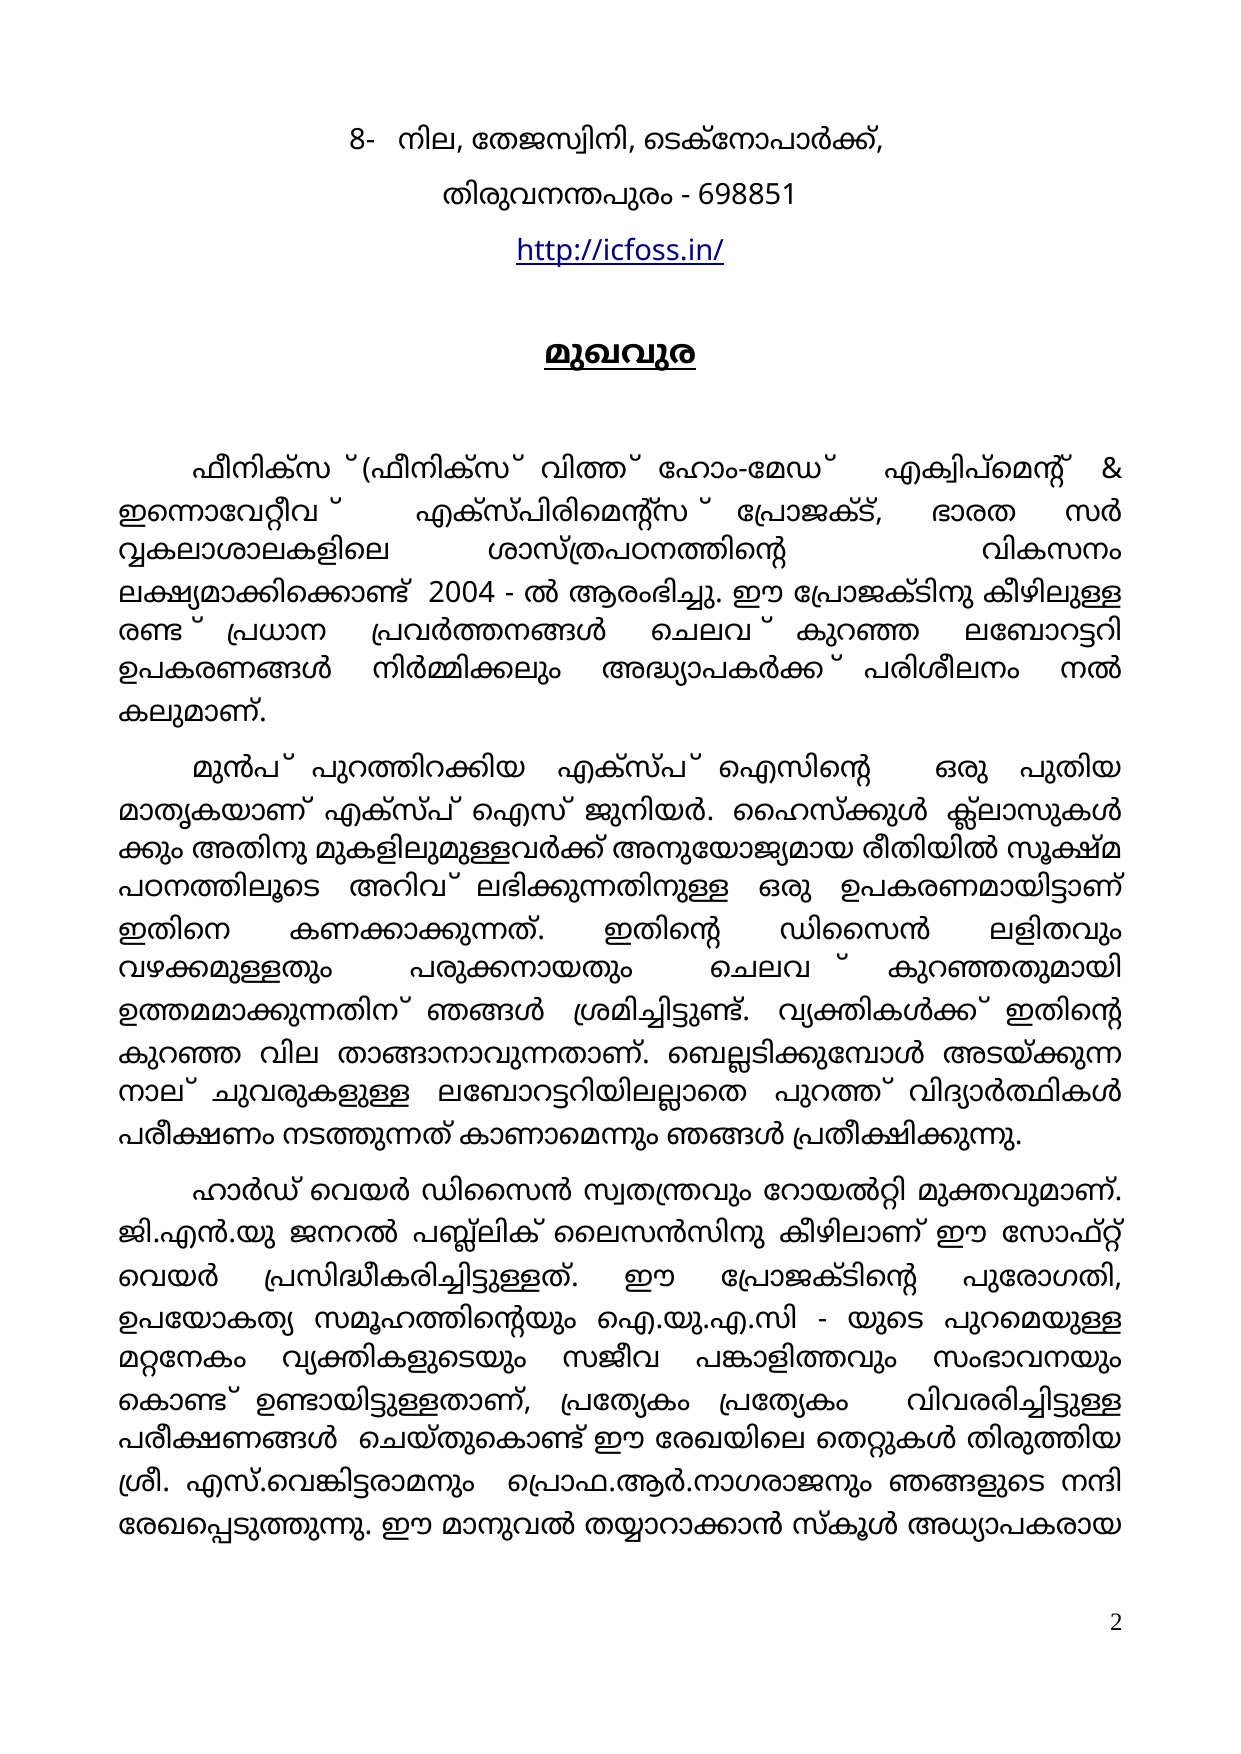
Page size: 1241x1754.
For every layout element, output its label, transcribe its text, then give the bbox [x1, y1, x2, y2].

text http://icfoss.in/ [118, 229, 1122, 269]
text ഫീനിക്സ് (ഫീനിക്സ് വിത്ത് ഹോം-മേഡ് എക്വിപ്മെന്റ് & ഇന്നൊവേറ്റീവ് എക്സ്പിരിമെന്റ്സ് പ്രോജക്ട്, ഭാരത സര്‍വ്വകലാശാലകളിലെ ശാസ്ത്രപഠനത്തിന്റെ വികസനം ലക്ഷ്യമാക്കിക്കൊണ്ട് 2004 - ല്‍ ആരംഭിച്ചു. ഈ പ്രോജക്ടിനു കീഴിലുള്ള രണ്ട് പ്രധാന പ്രവര്‍ത്തനങ്ങള്‍ ചെലവ് കുറഞ്ഞ ലബോറട്ടറി ഉപകരണങ്ങള്‍ നിര്‍മ്മിക്കലും അദ്ധ്യാപകര്‍ക്ക് പരിശീലനം നല്‍കലുമാണ്. [118, 447, 1122, 733]
text മുഖവുര [118, 333, 1122, 377]
text തിരുവനന്തപുരം - 698851 [118, 174, 1122, 217]
text മുന്‍പ് പുറത്തിറക്കിയ എക്സ്പ് ഐസിന്റെ ഒരു പുതിയ മാതൃകയാണ് എക്സ്പ് ഐസ് ജുനിയര്‍. ഹൈസ്ക്കുള്‍ ക്ല്ലാസുകള്‍ക്കും അതിനു മുകളിലുമുള്ളവര്‍ക്ക് അനുയോജ്യമായ രീതിയില്‍ സൂക്ഷ്മ പഠനത്തിലൂടെ അറിവ് ലഭിക്കുന്നതിനുള്ള ഒരു ഉപകരണമായിട്ടാണ് ഇതിനെ കണക്കാക്കുന്നത്. ഇതിന്റെ ഡിസൈന്‍ ലളിതവും വഴക്കമുള്ളതും പരുക്കനായതും ചെലവ് കുറഞ്ഞതുമായി ഉത്തമമാക്കുന്നതിന് ഞങ്ങള്‍ ശ്രമിച്ചിട്ടുണ്ട്. വ്യക്തികള്‍ക്ക് ഇതിന്റെ കുറഞ്ഞ വില താങ്ങാനാവുന്നതാണ്. ബെല്ലടിക്കുമ്പോള്‍ അടയ്ക്കുന്ന നാല് ചുവരുകളുള്ള ലബോറട്ടറിയിലല്ലാതെ പുറത്ത് വിദ്യാര്‍ത്ഥികള്‍ പരീക്ഷണം നടത്തുന്നത് കാണാമെന്നും ഞങ്ങള്‍ പ്രതീക്ഷിക്കുന്നു. [118, 746, 1122, 1156]
text ഹാര്‍ഡ് വെയര്‍ ഡിസൈന്‍ സ്വതന്ത്രവും റോയല്‍റ്റി മുക്തവുമാണ്. ജി.എന്‍.യു ജനറല്‍ പബ്ല്ലിക് ലൈസന്‍സിനു കീഴിലാണ് ഈ സോഫ്റ്റ് വെയര്‍ പ്രസിദ്ധീകരിച്ചിട്ടുള്ളത്. ഈ പ്രോജക്ടിന്റെ പുരോഗതി, ഉപയോകത്യ സമൂഹത്തിന്റെയും ഐ.യു.എ.സി - യുടെ പുറമെയുള്ള മറ്റനേകം വ്യക്തികളുടെയും സജീവ പങ്കാളിത്തവും സംഭാവനയും കൊണ്ട് ഉണ്ടായിട്ടുള്ളതാണ്, പ്രത്യേകം പ്രത്യേകം വിവരരിച്ചിട്ടുള്ള പരീക്ഷണങ്ങള്‍ ചെയ്തുകൊണ്ട് ഈ രേഖയിലെ തെറ്റുകള്‍ തിരുത്തിയ ശ്രീ. എസ്.വെങ്കിട്ടരാമനും പ്രൊഫ.ആര്‍.നാഗരാജനും ഞങ്ങളുടെ നന്ദി രേഖപ്പെടുത്തുന്നു. ഈ മാനുവൽ തയ്യാറാക്കാൻ സ്‌കൂൾ അധ്യാപകരായ [118, 1169, 1122, 1546]
text 8- നില, തേജസ്വിനി, ടെക്നോപാര്‍ക്ക്, [118, 118, 1122, 161]
